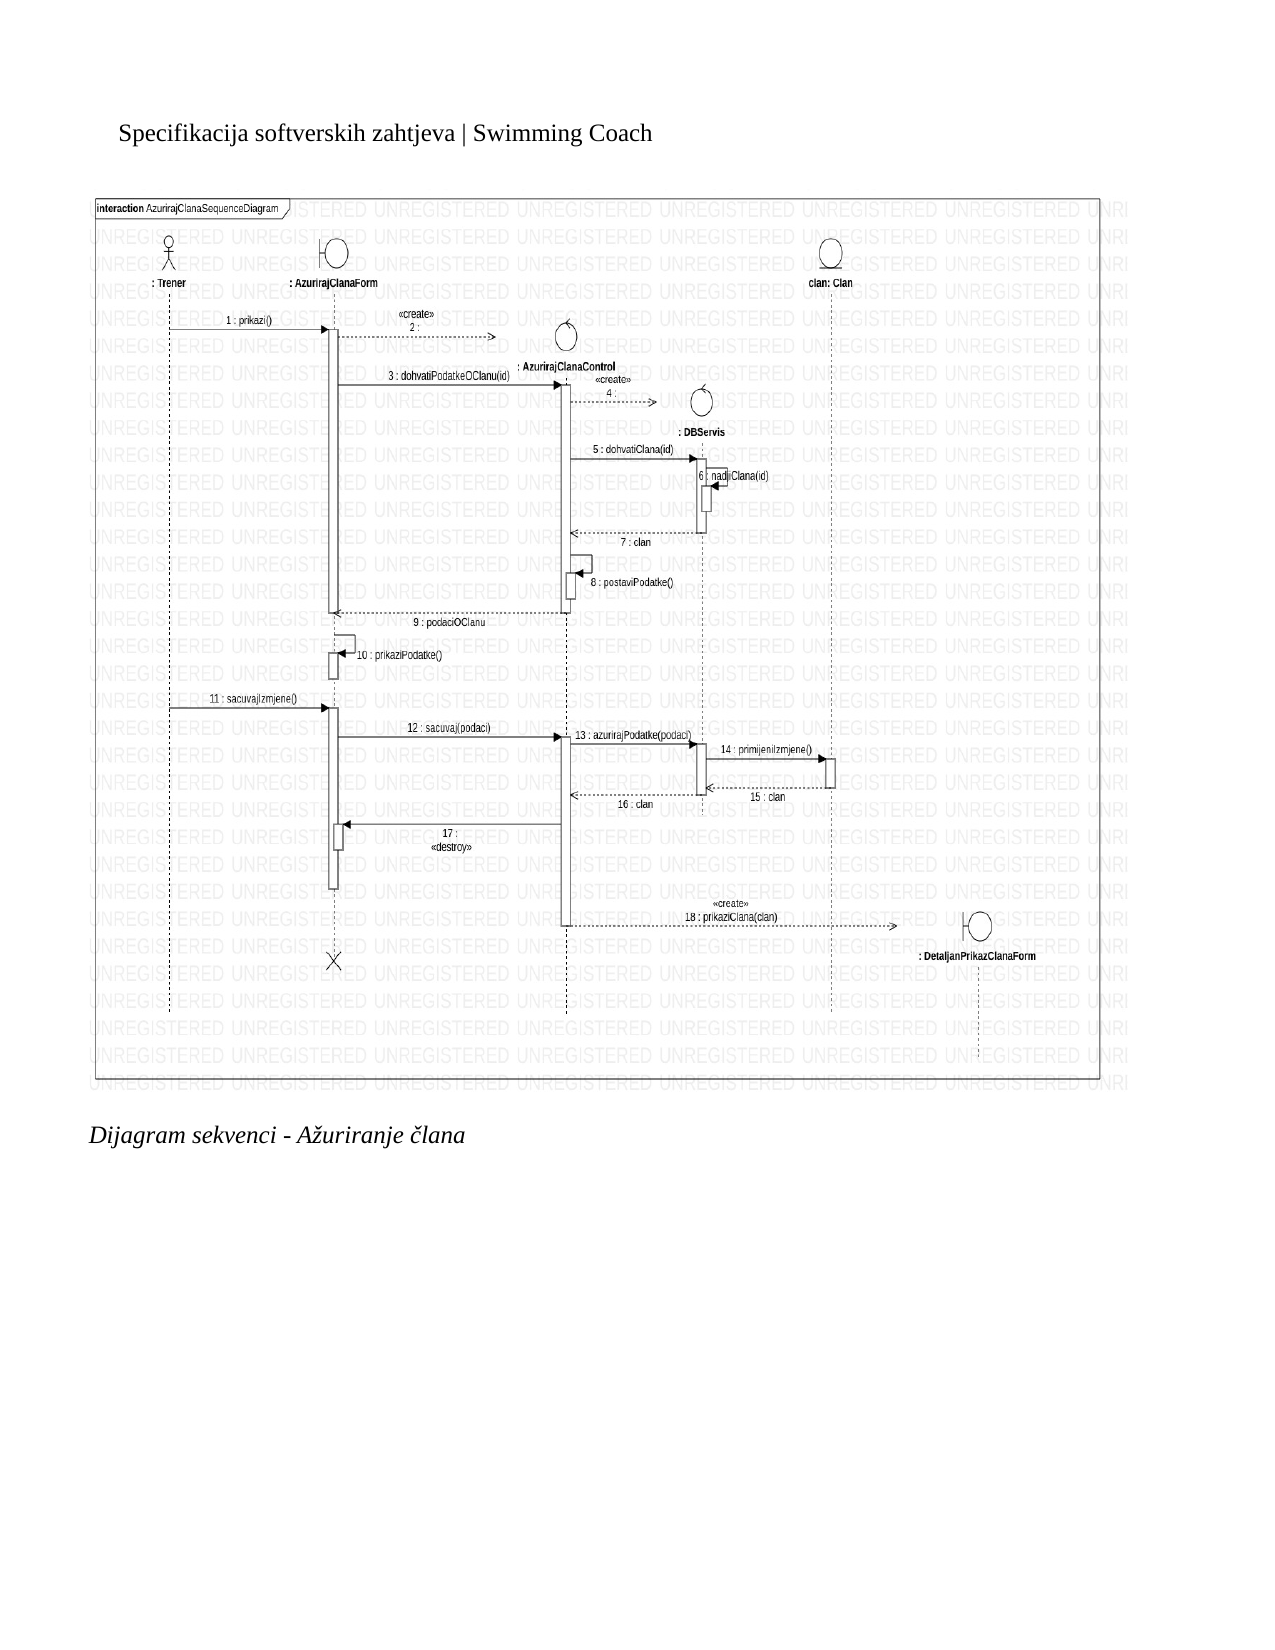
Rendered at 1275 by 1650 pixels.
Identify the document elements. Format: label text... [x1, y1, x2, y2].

picture [88, 189, 1128, 1115]
text Dijagram sekvenci - Ažuriranje člana [88, 189, 1186, 1149]
